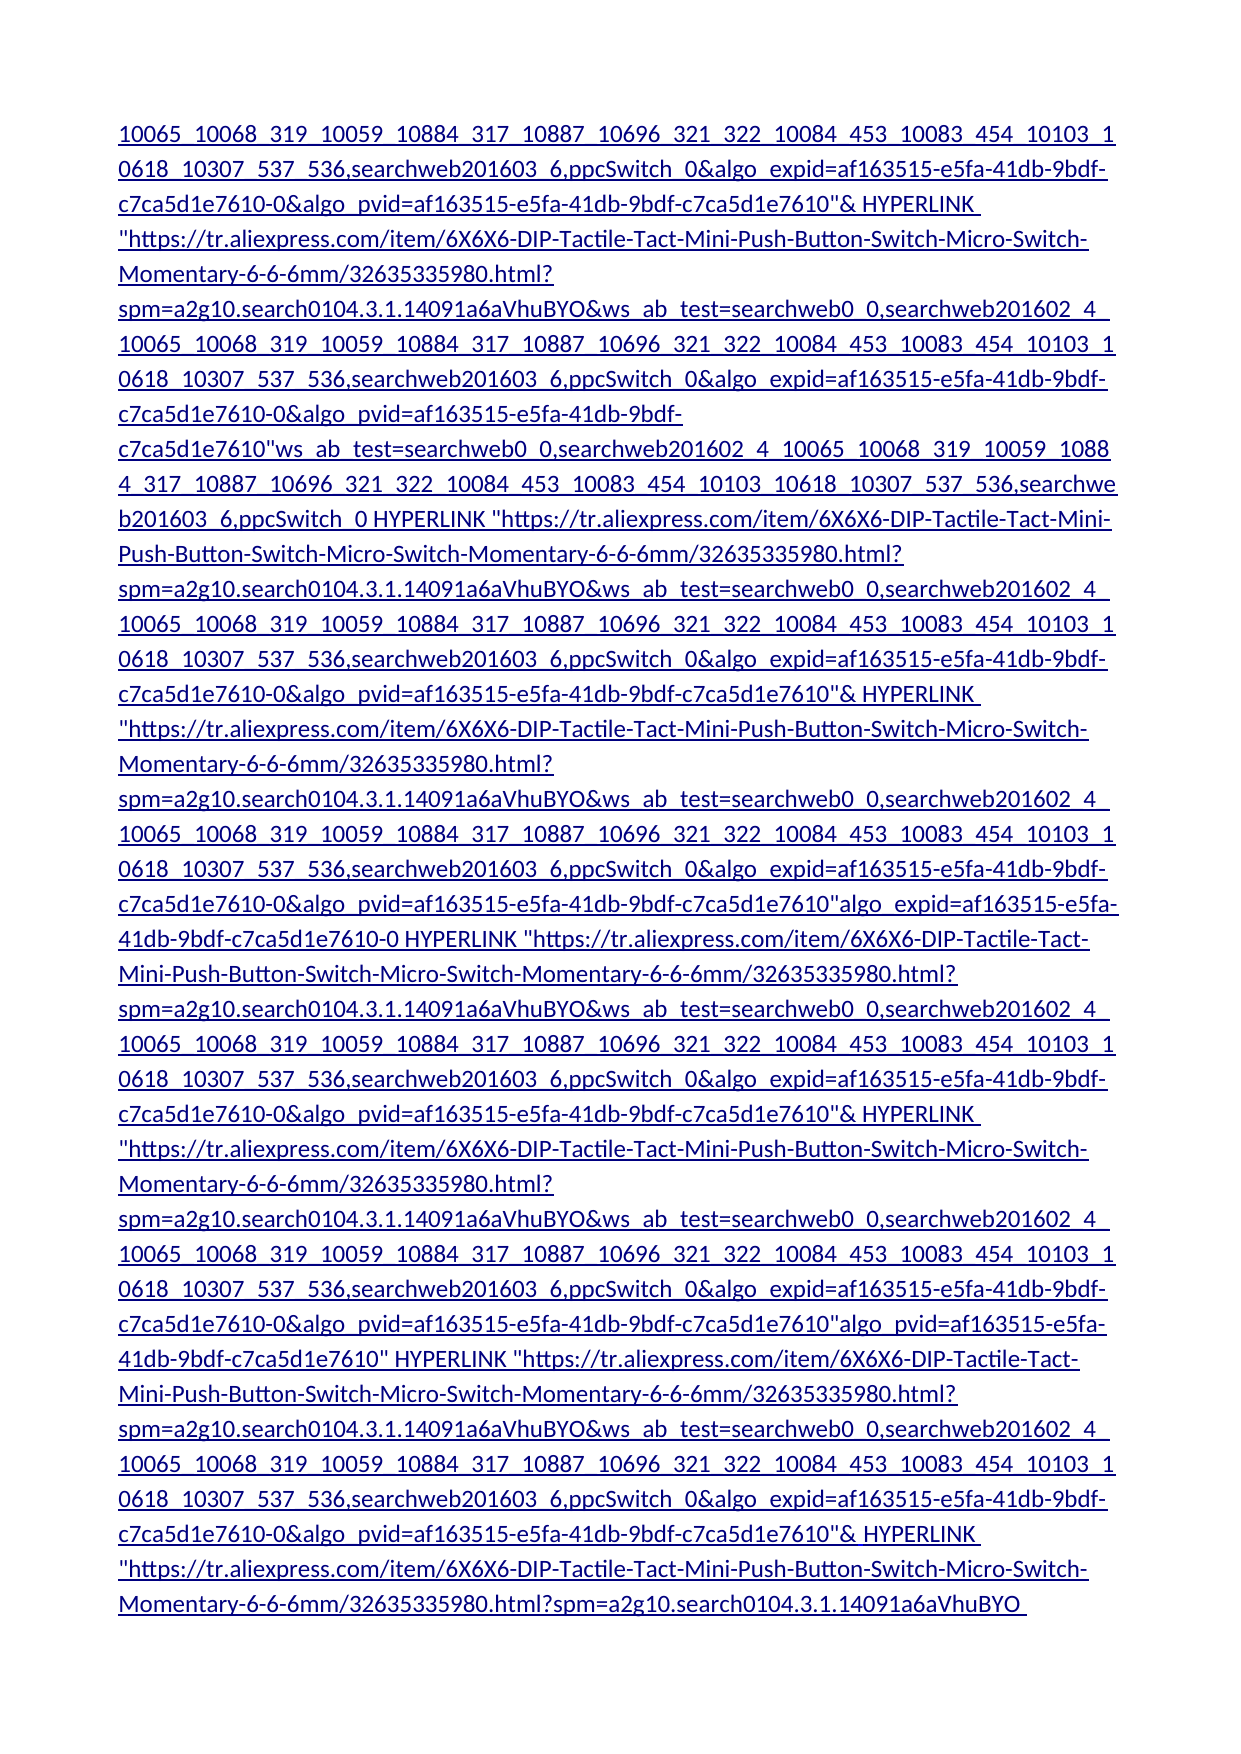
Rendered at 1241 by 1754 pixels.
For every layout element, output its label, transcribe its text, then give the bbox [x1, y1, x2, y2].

text 10065_10068_319_10059_10884_317_10887_10696_321_322_10084_453_10083_454_10103_10618_10307_537_536,searchweb201603_6,ppcSwitch_0&algo_expid=af163515-e5fa-41db-9bdf-c7ca5d1e7610-0&algo_pvid=af163515-e5fa-41db-9bdf-c7ca5d1e7610"& HYPERLINK "https://tr.aliexpress.com/item/6X6X6-DIP-Tactile-Tact-Mini-Push-Button-Switch-Micro-Switch-Momentary-6-6-6mm/32635335980.html?spm=a2g10.search0104.3.1.14091a6aVhuBYO&ws_ab_test=searchweb0_0,searchweb201602_4_10065_10068_319_10059_10884_317_10887_10696_321_322_10084_453_10083_454_10103_10618_10307_537_536,searchweb201603_6,ppcSwitch_0&algo_expid=af163515-e5fa-41db-9bdf-c7ca5d1e7610-0&algo_pvid=af163515-e5fa-41db-9bdf-c7ca5d1e7610"ws_ab_test=searchweb0_0,searchweb201602_4_10065_10068_319_10059_10884_317_10887_10696_321_322_10084_453_10083_454_10103_10618_10307_537_536,searchweb201603_6,ppcSwitch_0 HYPERLINK "https://tr.aliexpress.com/item/6X6X6-DIP-Tactile-Tact-Mini-Push-Button-Switch-Micro-Switch-Momentary-6-6-6mm/32635335980.html?spm=a2g10.search0104.3.1.14091a6aVhuBYO&ws_ab_test=searchweb0_0,searchweb201602_4_10065_10068_319_10059_10884_317_10887_10696_321_322_10084_453_10083_454_10103_10618_10307_537_536,searchweb201603_6,ppcSwitch_0&algo_expid=af163515-e5fa-41db-9bdf-c7ca5d1e7610-0&algo_pvid=af163515-e5fa-41db-9bdf-c7ca5d1e7610"& HYPERLINK "https://tr.aliexpress.com/item/6X6X6-DIP-Tactile-Tact-Mini-Push-Button-Switch-Micro-Switch-Momentary-6-6-6mm/32635335980.html?spm=a2g10.search0104.3.1.14091a6aVhuBYO&ws_ab_test=searchweb0_0,searchweb201602_4_10065_10068_319_10059_10884_317_10887_10696_321_322_10084_453_10083_454_10103_10618_10307_537_536,searchweb201603_6,ppcSwitch_0&algo_expid=af163515-e5fa-41db-9bdf-c7ca5d1e7610-0&algo_pvid=af163515-e5fa-41db-9bdf-c7ca5d1e7610"algo_expid=af163515-e5fa-41db-9bdf-c7ca5d1e7610-0 HYPERLINK "https://tr.aliexpress.com/item/6X6X6-DIP-Tactile-Tact-Mini-Push-Button-Switch-Micro-Switch-Momentary-6-6-6mm/32635335980.html?spm=a2g10.search0104.3.1.14091a6aVhuBYO&ws_ab_test=searchweb0_0,searchweb201602_4_10065_10068_319_10059_10884_317_10887_10696_321_322_10084_453_10083_454_10103_10618_10307_537_536,searchweb201603_6,ppcSwitch_0&algo_expid=af163515-e5fa-41db-9bdf-c7ca5d1e7610-0&algo_pvid=af163515-e5fa-41db-9bdf-c7ca5d1e7610"& HYPERLINK "https://tr.aliexpress.com/item/6X6X6-DIP-Tactile-Tact-Mini-Push-Button-Switch-Micro-Switch-Momentary-6-6-6mm/32635335980.html?spm=a2g10.search0104.3.1.14091a6aVhuBYO&ws_ab_test=searchweb0_0,searchweb201602_4_10065_10068_319_10059_10884_317_10887_10696_321_322_10084_453_10083_454_10103_10618_10307_537_536,searchweb201603_6,ppcSwitch_0&algo_expid=af163515-e5fa-41db-9bdf-c7ca5d1e7610-0&algo_pvid=af163515-e5fa-41db-9bdf-c7ca5d1e7610"algo_pvid=af163515-e5fa-41db-9bdf-c7ca5d1e7610" HYPERLINK "https://tr.aliexpress.com/item/6X6X6-DIP-Tactile-Tact-Mini-Push-Button-Switch-Micro-Switch-Momentary-6-6-6mm/32635335980.html?spm=a2g10.search0104.3.1.14091a6aVhuBYO&ws_ab_test=searchweb0_0,searchweb201602_4_10065_10068_319_10059_10884_317_10887_10696_321_322_10084_453_10083_454_10103_10618_10307_537_536,searchweb201603_6,ppcSwitch_0&algo_expid=af163515-e5fa-41db-9bdf-c7ca5d1e7610-0&algo_pvid=af163515-e5fa-41db-9bdf-c7ca5d1e7610"& HYPERLINK "https://tr.aliexpress.com/item/6X6X6-DIP-Tactile-Tact-Mini-Push-Button-Switch-Micro-Switch-Momentary-6-6-6mm/32635335980.html?spm=a2g10.search0104.3.1.14091a6aVhuBYO [118, 118, 1122, 1619]
